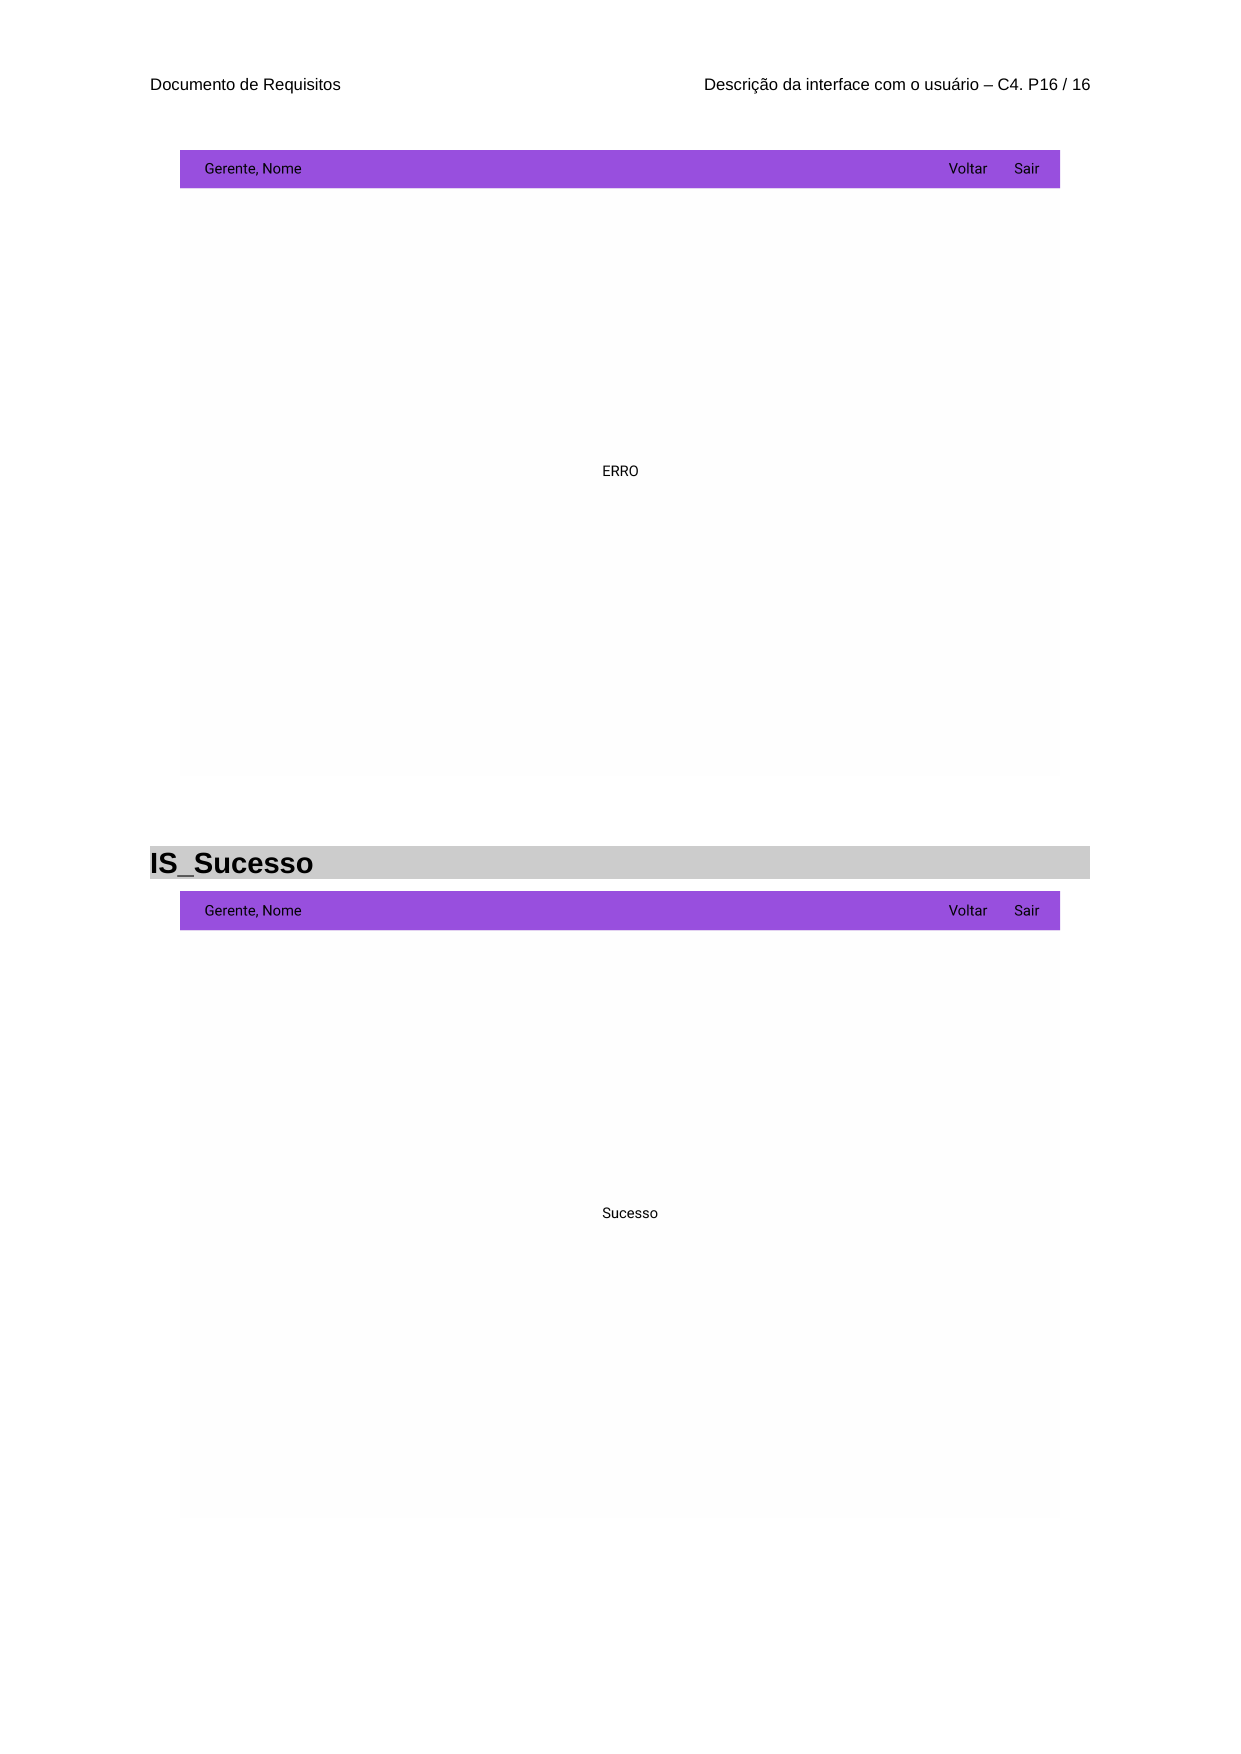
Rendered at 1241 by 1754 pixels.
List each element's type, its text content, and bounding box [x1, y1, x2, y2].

picture [180, 891, 1060, 1518]
picture [180, 150, 1060, 776]
subtitle IS_Sucesso [150, 846, 1090, 879]
